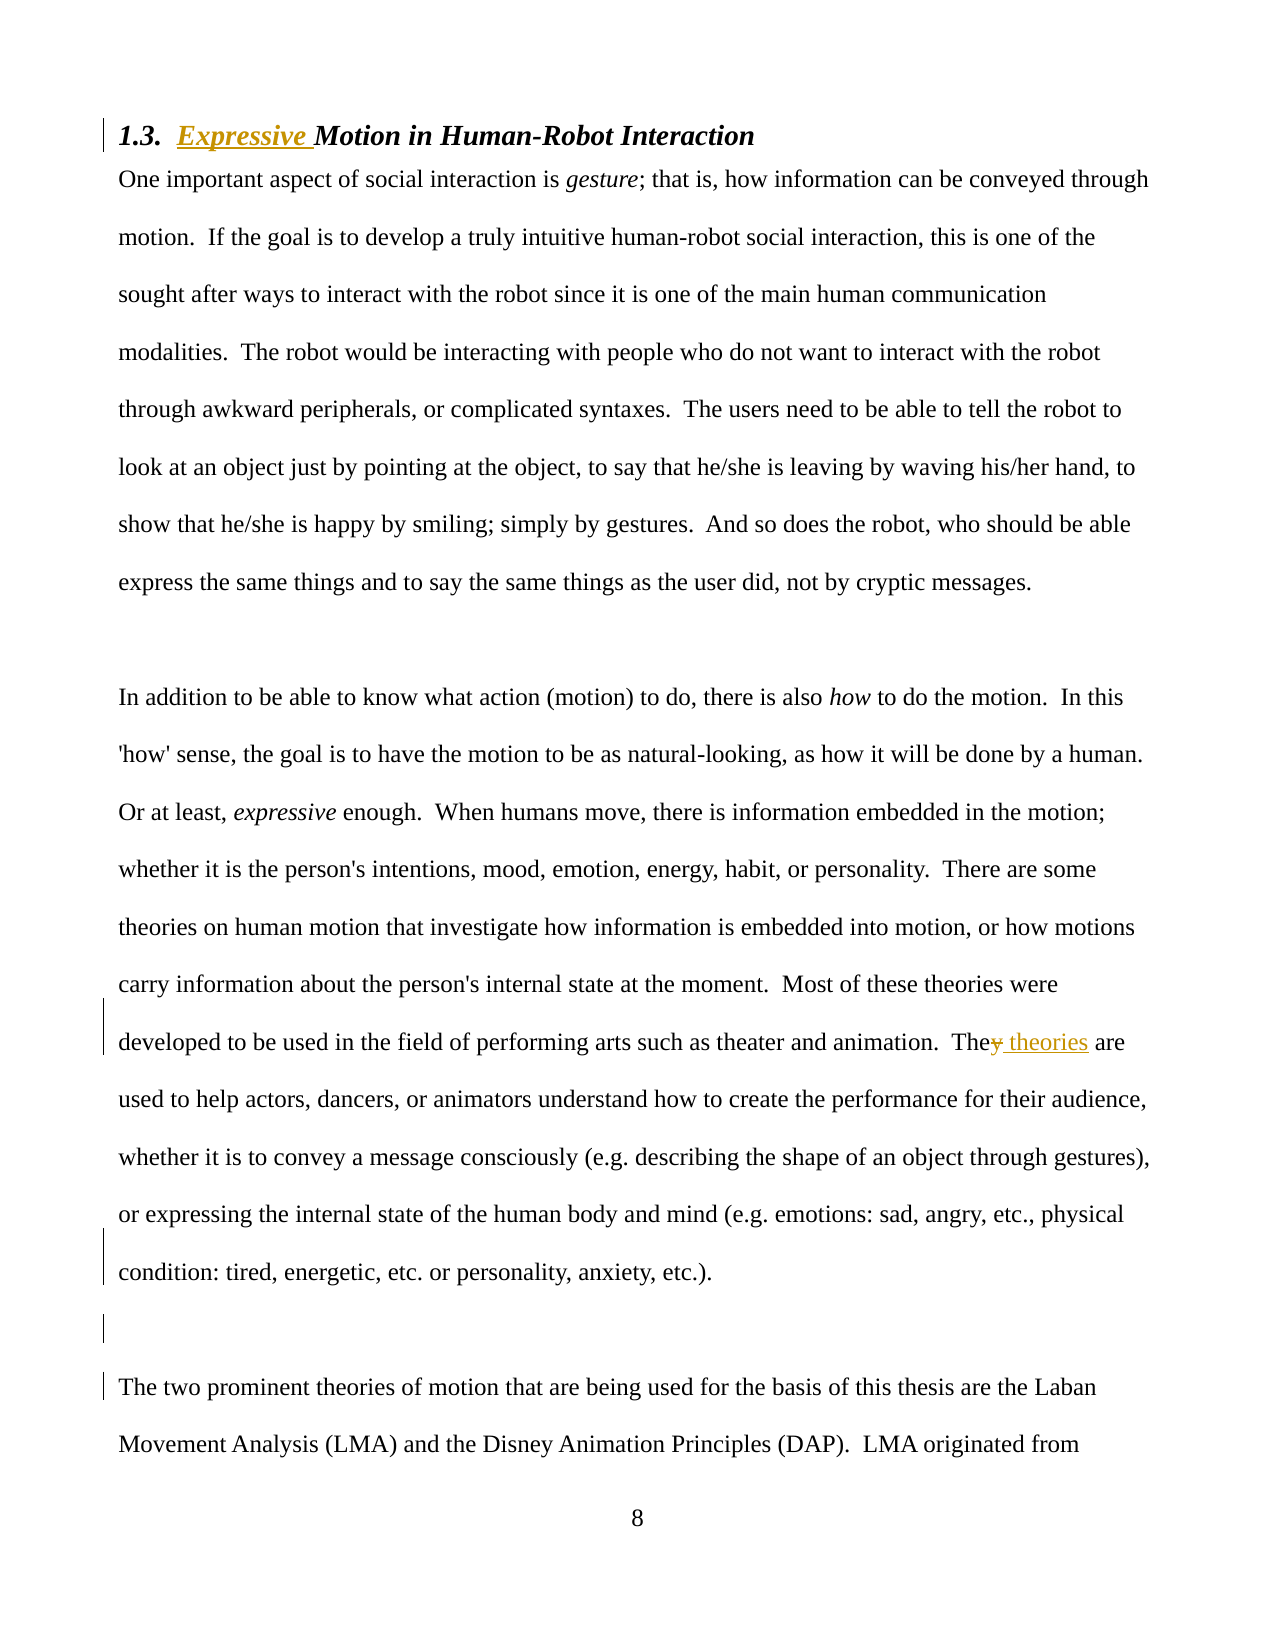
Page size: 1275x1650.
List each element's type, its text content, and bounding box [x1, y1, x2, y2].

text The two prominent theories of motion that are being used for the basis of this thesis are the Laban Movement Analysis (LMA) and the Disney Animation Principles (DAP). LMA originated from [118, 1372, 1157, 1458]
text In addition to be able to know what action (motion) to do, there is also how to do the motion. In this 'how' sense, the goal is to have the motion to be as natural-looking, as how it will be done by a human. Or at least, expressive enough. When humans move, there is information embedded in the motion; whether it is the person's intentions, mood, emotion, energy, habit, or personality. There are some theories on human motion that investigate how information is embedded into motion, or how motions carry information about the person's internal state at the moment. Most of these theories were developed to be used in the field of performing arts such as theater and animation. The theories are used to help actors, dancers, or animators understand how to create the performance for their audience, whether it is to convey a message consciously (e.g. describing the shape of an object through gestures), or expressing the internal state of the human body and mind (e.g. emotions: sad, angry, etc., physical condition: tired, energetic, etc. or personality, anxiety, etc.). [118, 682, 1157, 1285]
text One important aspect of social interaction is gesture; that is, how information can be conveyed through motion. If the goal is to develop a truly intuitive human-robot social interaction, this is one of the sought after ways to interact with the robot since it is one of the main human communication modalities. The robot would be interacting with people who do not want to interact with the robot through awkward peripherals, or complicated syntaxes. The users need to be able to tell the robot to look at an object just by pointing at the object, to say that he/she is leaving by waving his/her hand, to show that he/she is happy by smiling; simply by gestures. And so does the robot, who should be able express the same things and to say the same things as the user did, not by cryptic messages. [118, 164, 1157, 595]
subtitle 1.3. Expressive Motion in Human-Robot Interaction [118, 118, 1157, 152]
